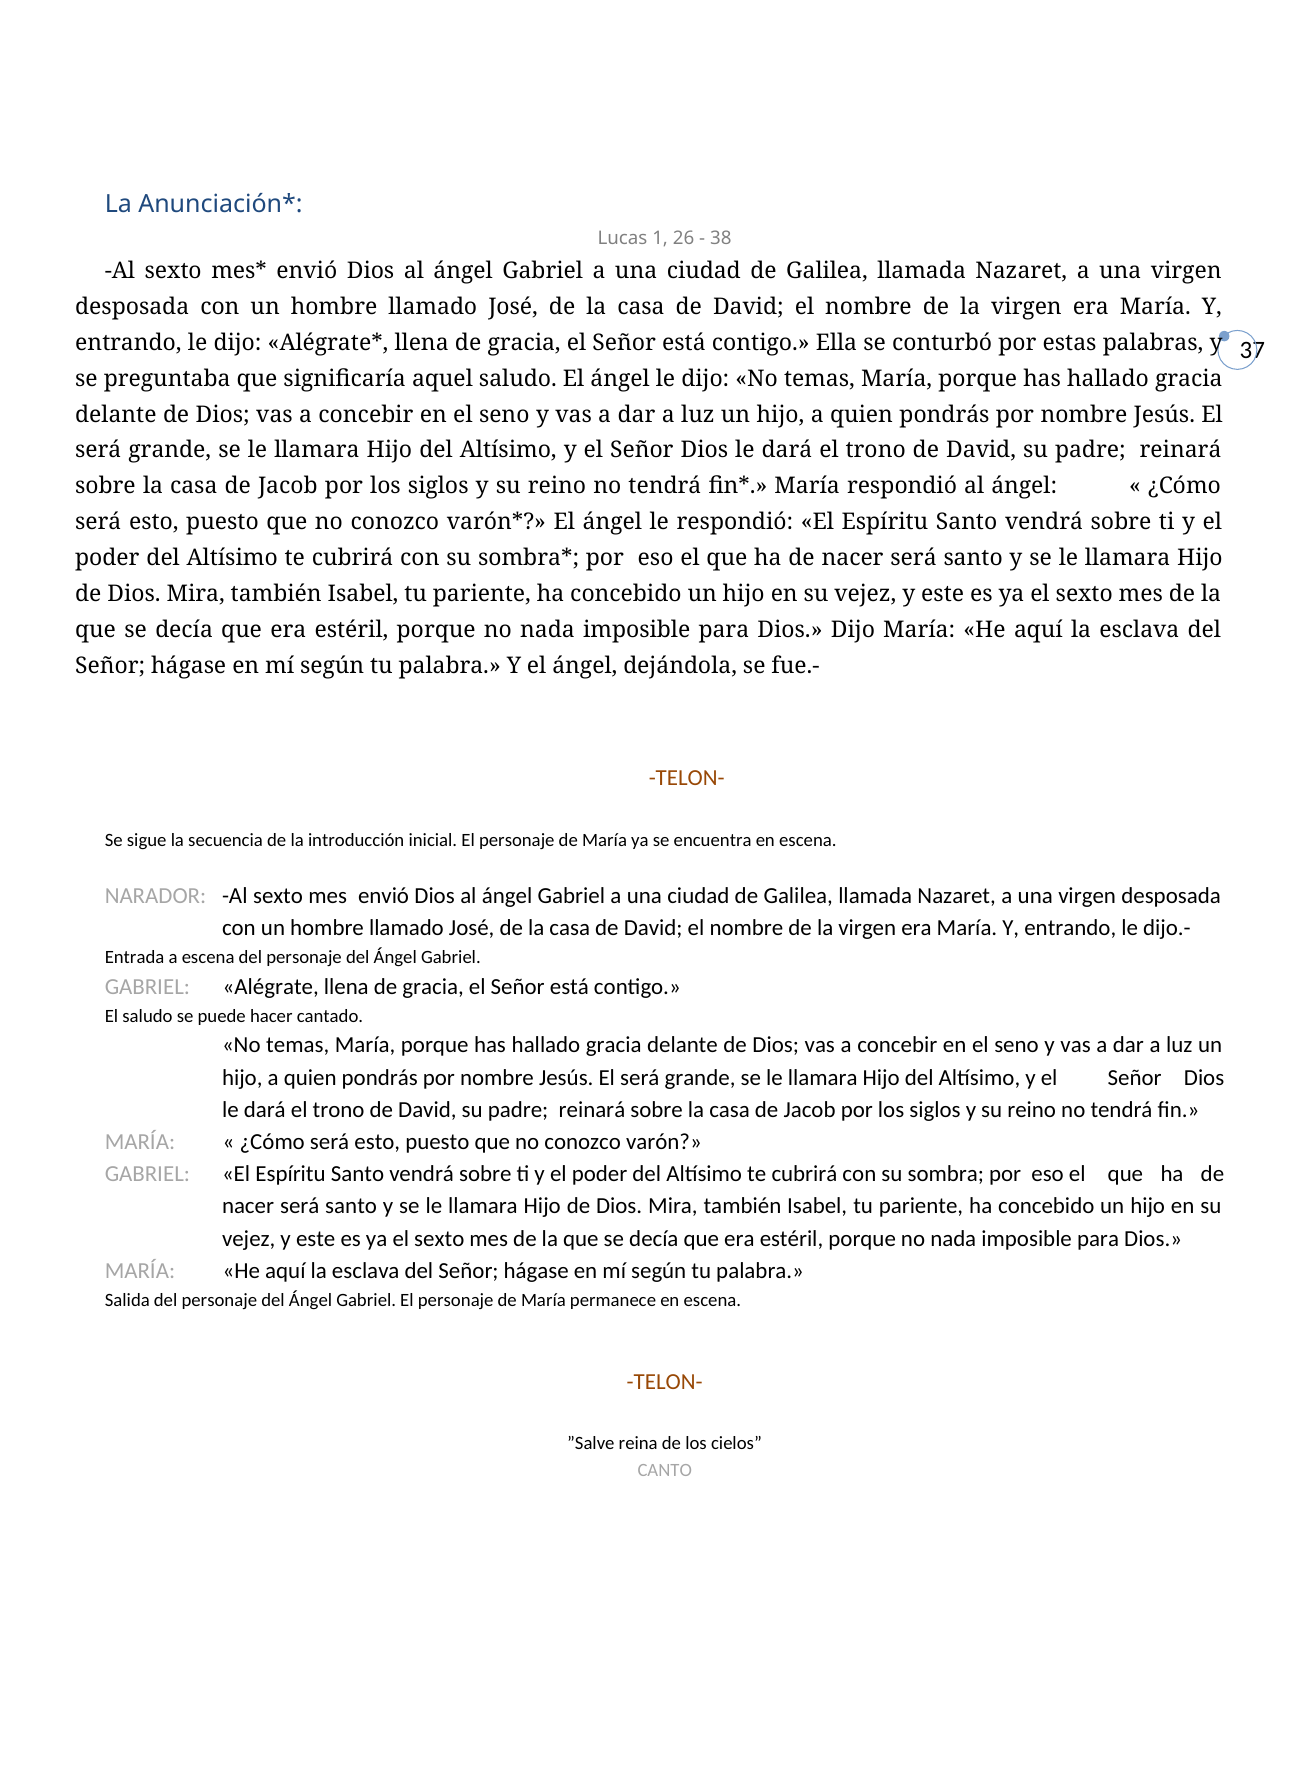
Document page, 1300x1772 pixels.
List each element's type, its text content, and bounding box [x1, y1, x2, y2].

text Entrada a escena del personaje del Ángel Gabriel. [104, 946, 1224, 969]
text MARÍA: «He aquí la esclava del Señor; hágase en mí según tu palabra.» [104, 1256, 1224, 1284]
text «No temas, María, porque has hallado gracia delante de Dios; vas a concebir en el seno y vas a dar a luz un hijo, a quien pondrás por nombre Jesús. El será grande, se le llamara Hijo del Altísimo, y el Señor Dios le dará el trono de David, su padre; reinará sobre la casa de Jacob por los siglos y su reino no tendrá fin.» [222, 1031, 1224, 1123]
text La Anunciación*: [75, 185, 1224, 219]
text Lucas 1, 26 - 38 [104, 224, 1224, 250]
text Se sigue la secuencia de la introducción inicial. El personaje de María ya se encuentra en escena. [104, 829, 1224, 852]
text NARADOR: -Al sexto mes envió Dios al ángel Gabriel a una ciudad de Galilea, llamada Nazaret, a una virgen desposada con un hombre llamado José, de la casa de David; el nombre de la virgen era María. Y, entrando, le dijo.- [104, 881, 1224, 942]
text GABRIEL: «Alégrate, llena de gracia, el Señor está contigo.» [104, 972, 1224, 1000]
text El saludo se puede hacer cantado. [104, 1004, 1224, 1027]
text -Al sexto mes* envió Dios al ángel Gabriel a una ciudad de Galilea, llamada Nazaret, a una virgen desposada con un hombre llamado José, de la casa de David; el nombre de la virgen era María. Y, entrando, le dijo: «Alégrate*, llena de gracia, el Señor está contigo.» Ella se conturbó por estas palabras, y se preguntaba que significaría aquel saludo. El ángel le dijo: «No temas, María, porque has hallado gracia delante de Dios; vas a concebir en el seno y vas a dar a luz un hijo, a quien pondrás por nombre Jesús. El será grande, se le llamara Hijo del Altísimo, y el Señor Dios le dará el trono de David, su padre; reinará sobre la casa de Jacob por los siglos y su reino no tendrá fin*.» María respondió al ángel: « ¿Cómo será esto, puesto que no conozco varón*?» El ángel le respondió: «El Espíritu Santo vendrá sobre ti y el poder del Altísimo te cubrirá con su sombra*; por eso el que ha de nacer será santo y se le llamara Hijo de Dios. Mira, también Isabel, tu pariente, ha concebido un hijo en su vejez, y este es ya el sexto mes de la que se decía que era estéril, porque no nada imposible para Dios.» Dijo María: «He aquí la esclava del Señor; hágase en mí según tu palabra.» Y el ángel, dejándola, se fue.- [75, 254, 1224, 680]
text CANTO [104, 1458, 1224, 1481]
text Salida del personaje del Ángel Gabriel. El personaje de María permanece en escena. [104, 1288, 1224, 1311]
text GABRIEL: «El Espíritu Santo vendrá sobre ti y el poder del Altísimo te cubrirá con su sombra; por eso el que ha de nacer será santo y se le llamara Hijo de Dios. Mira, también Isabel, tu pariente, ha concebido un hijo en su vejez, y este es ya el sexto mes de la que se decía que era estéril, porque no nada imposible para Dios.» [104, 1159, 1224, 1252]
text -TELON- [104, 763, 1224, 791]
text ”Salve reina de los cielos” [104, 1432, 1224, 1454]
text MARÍA: « ¿Cómo será esto, puesto que no conozco varón?» [104, 1127, 1224, 1155]
text -TELON- [104, 1367, 1224, 1395]
